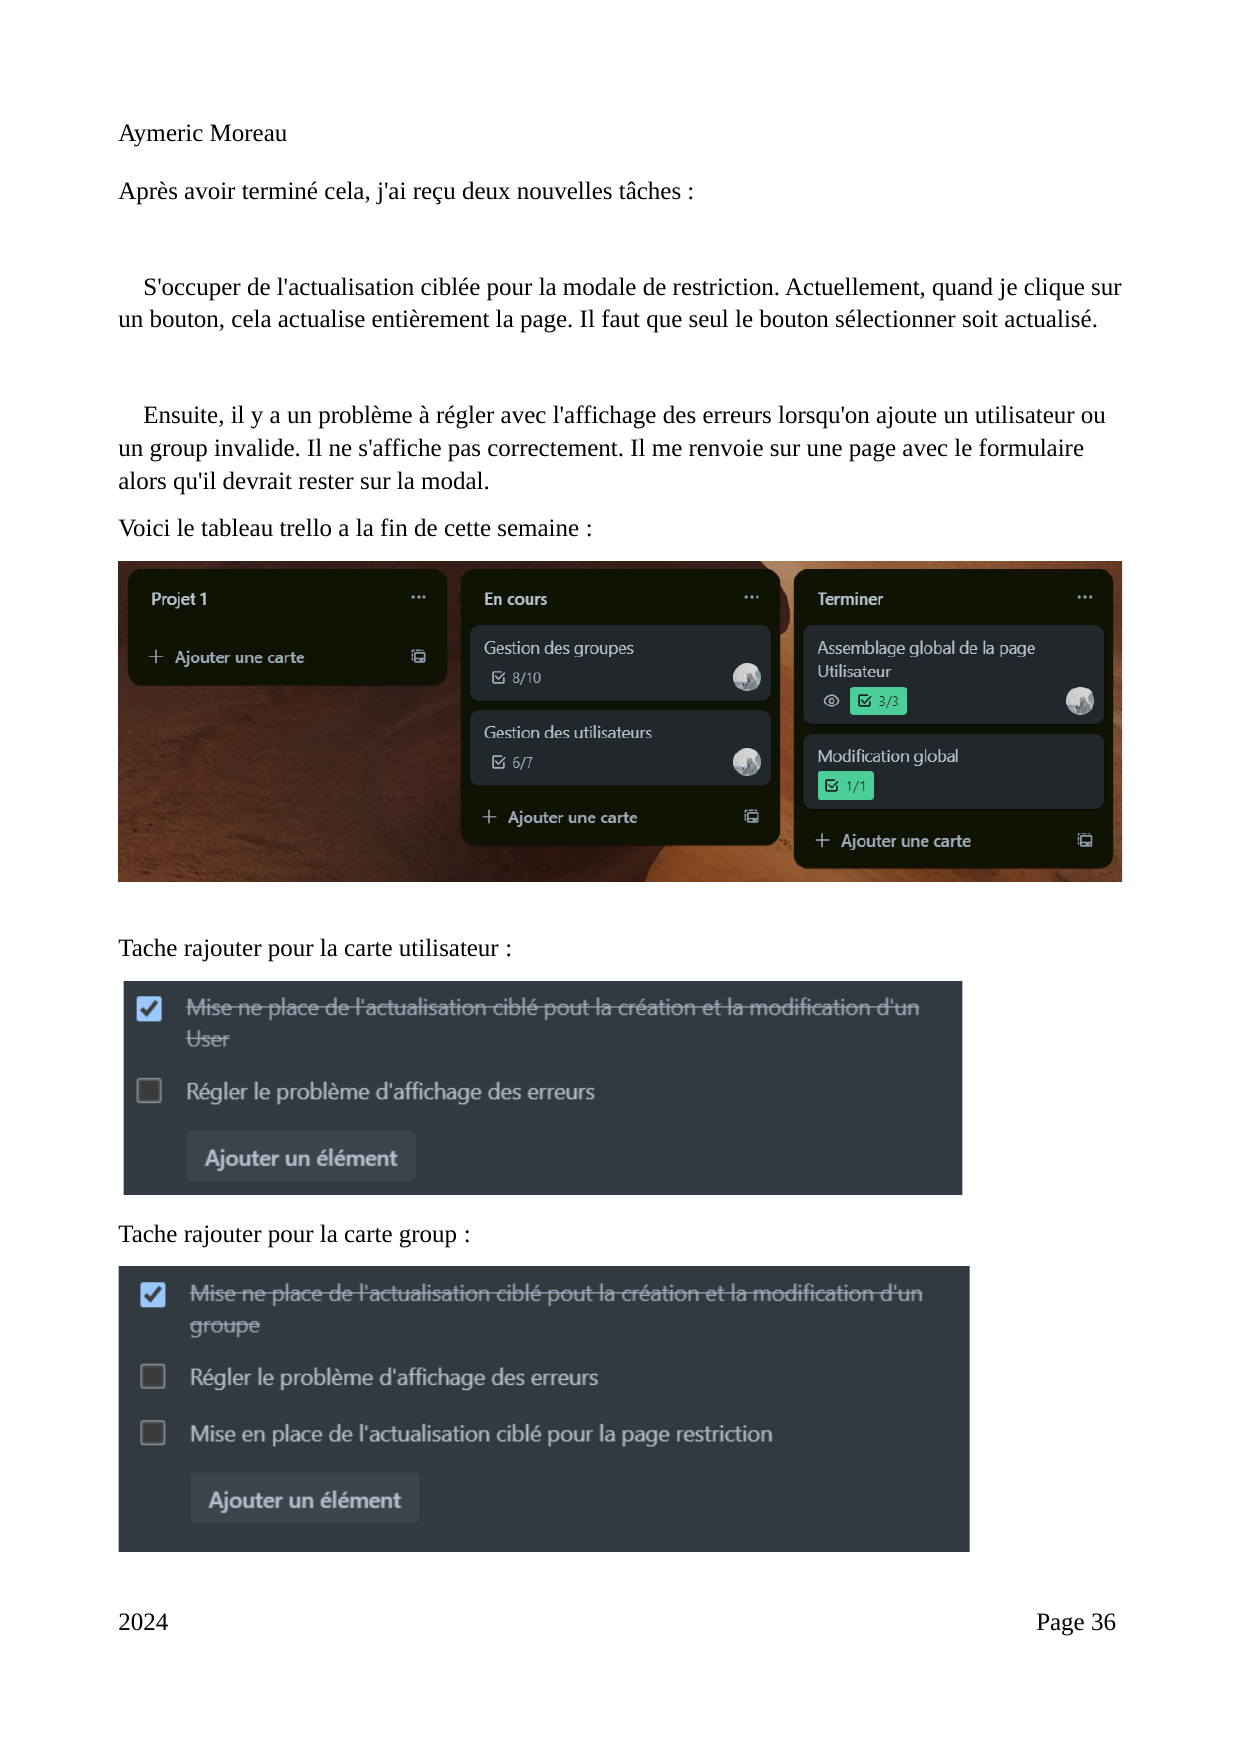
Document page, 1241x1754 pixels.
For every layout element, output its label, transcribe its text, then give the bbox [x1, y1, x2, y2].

picture [118, 561, 1123, 882]
text Voici le tableau trello a la fin de cette semaine : [118, 513, 1122, 542]
text S'occuper de l'actualisation ciblée pour la modale de restriction. Actuellement, quand je clique sur un bouton, cela actualise entièrement la page. Il faut que seul le bouton sélectionner soit actualisé. [118, 272, 1122, 333]
text Après avoir terminé cela, j'ai reçu deux nouvelles tâches : [118, 176, 1122, 205]
picture [123, 981, 963, 1195]
picture [118, 1266, 970, 1552]
text Tache rajouter pour la carte group : [118, 1219, 1122, 1248]
text Ensuite, il y a un problème à régler avec l'affichage des erreurs lorsqu'on ajoute un utilisateur ou un group invalide. Il ne s'affiche pas correctement. Il me renvoie sur une page avec le formulaire alors qu'il devrait rester sur la modal. [118, 400, 1122, 494]
text Tache rajouter pour la carte utilisateur : [118, 933, 1122, 962]
